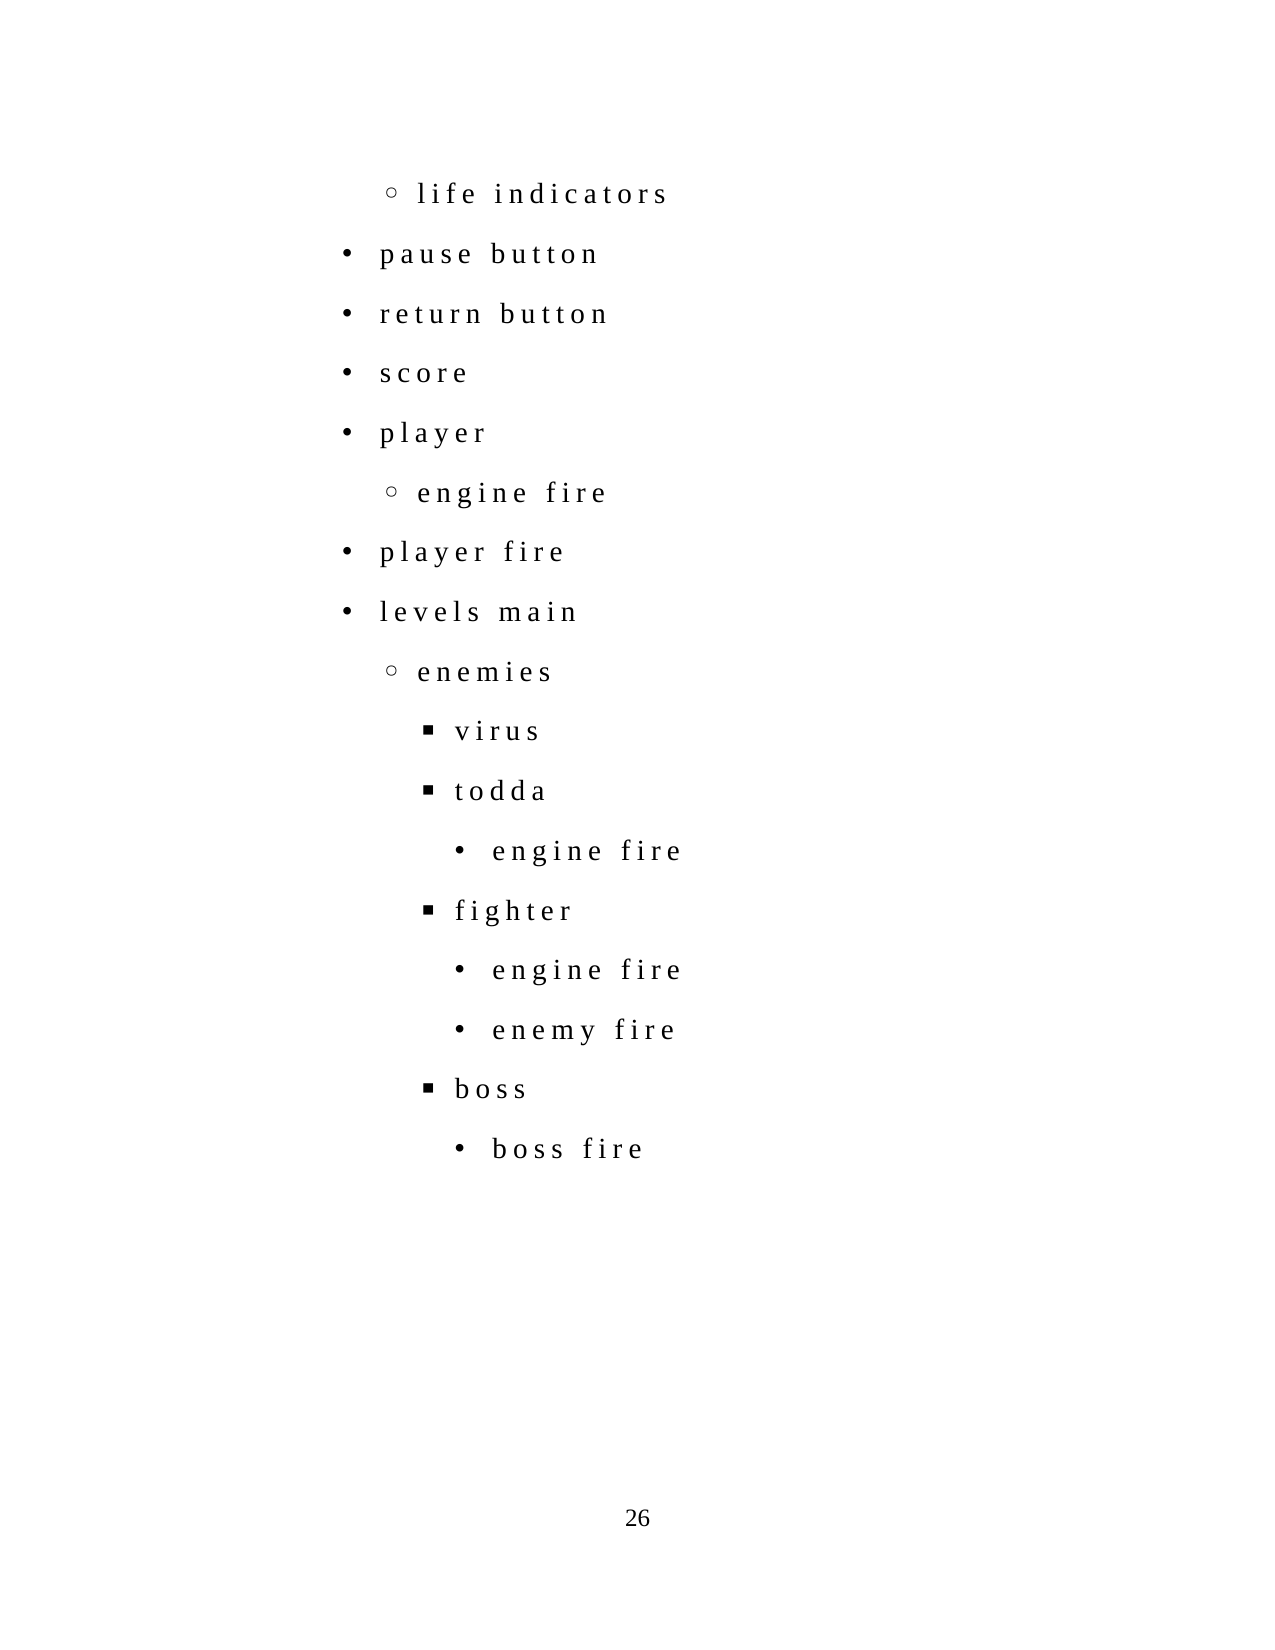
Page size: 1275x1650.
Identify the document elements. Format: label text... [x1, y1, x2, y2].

list engine fire [454, 833, 1157, 867]
list engine fire [379, 475, 1157, 508]
list virus [417, 713, 1157, 747]
list enemy fire [454, 1012, 1157, 1046]
list pause button [342, 236, 1157, 270]
list life indicators [379, 176, 1157, 210]
list boss [417, 1072, 1157, 1105]
list enemies [379, 654, 1157, 687]
list return button [342, 296, 1157, 329]
list score [342, 355, 1157, 389]
list engine fire [454, 952, 1157, 986]
list levels main [342, 594, 1157, 628]
list player fire [342, 534, 1157, 568]
list boss fire [454, 1131, 1157, 1165]
list todda [417, 773, 1157, 807]
list player [342, 415, 1157, 449]
list fighter [417, 893, 1157, 926]
